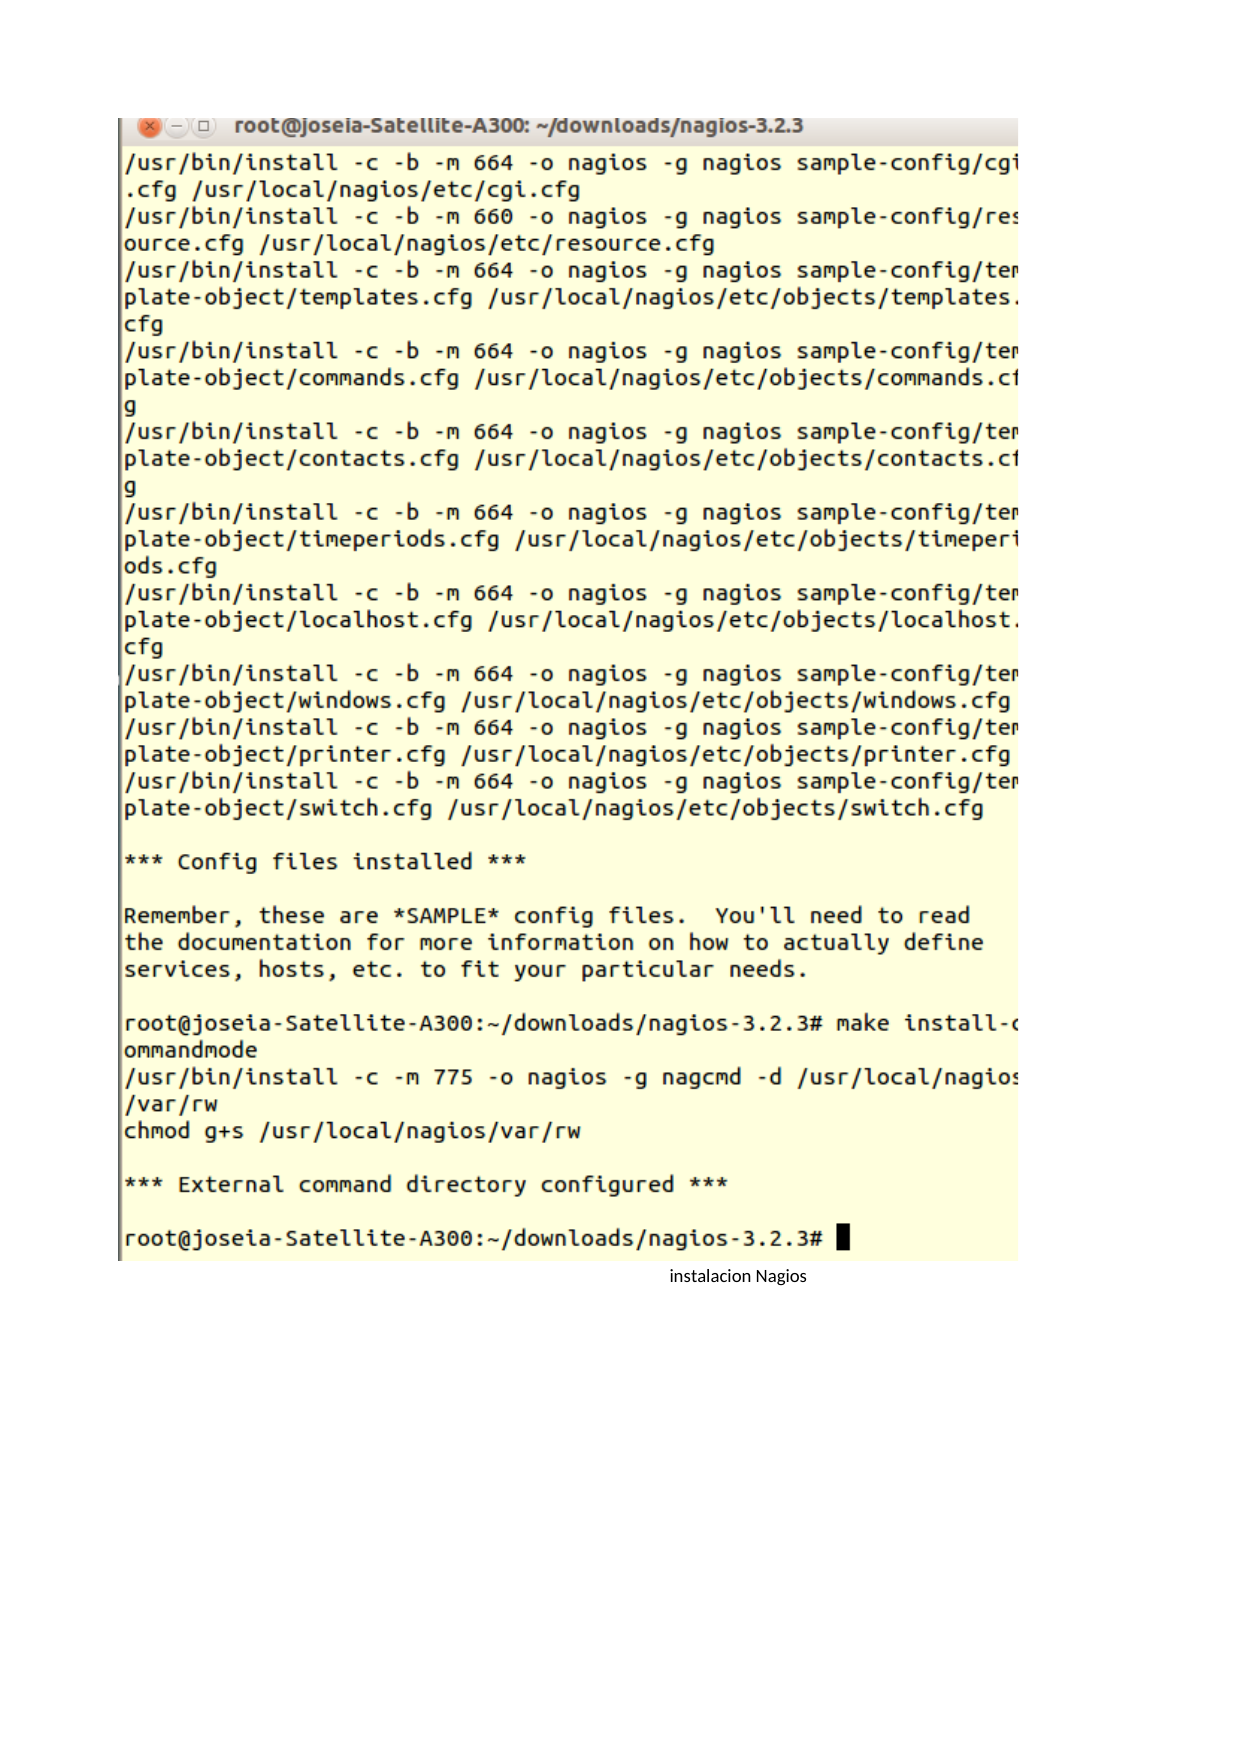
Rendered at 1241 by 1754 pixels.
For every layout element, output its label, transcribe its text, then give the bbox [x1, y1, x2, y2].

text instalacion Nagios [118, 1260, 1122, 1288]
